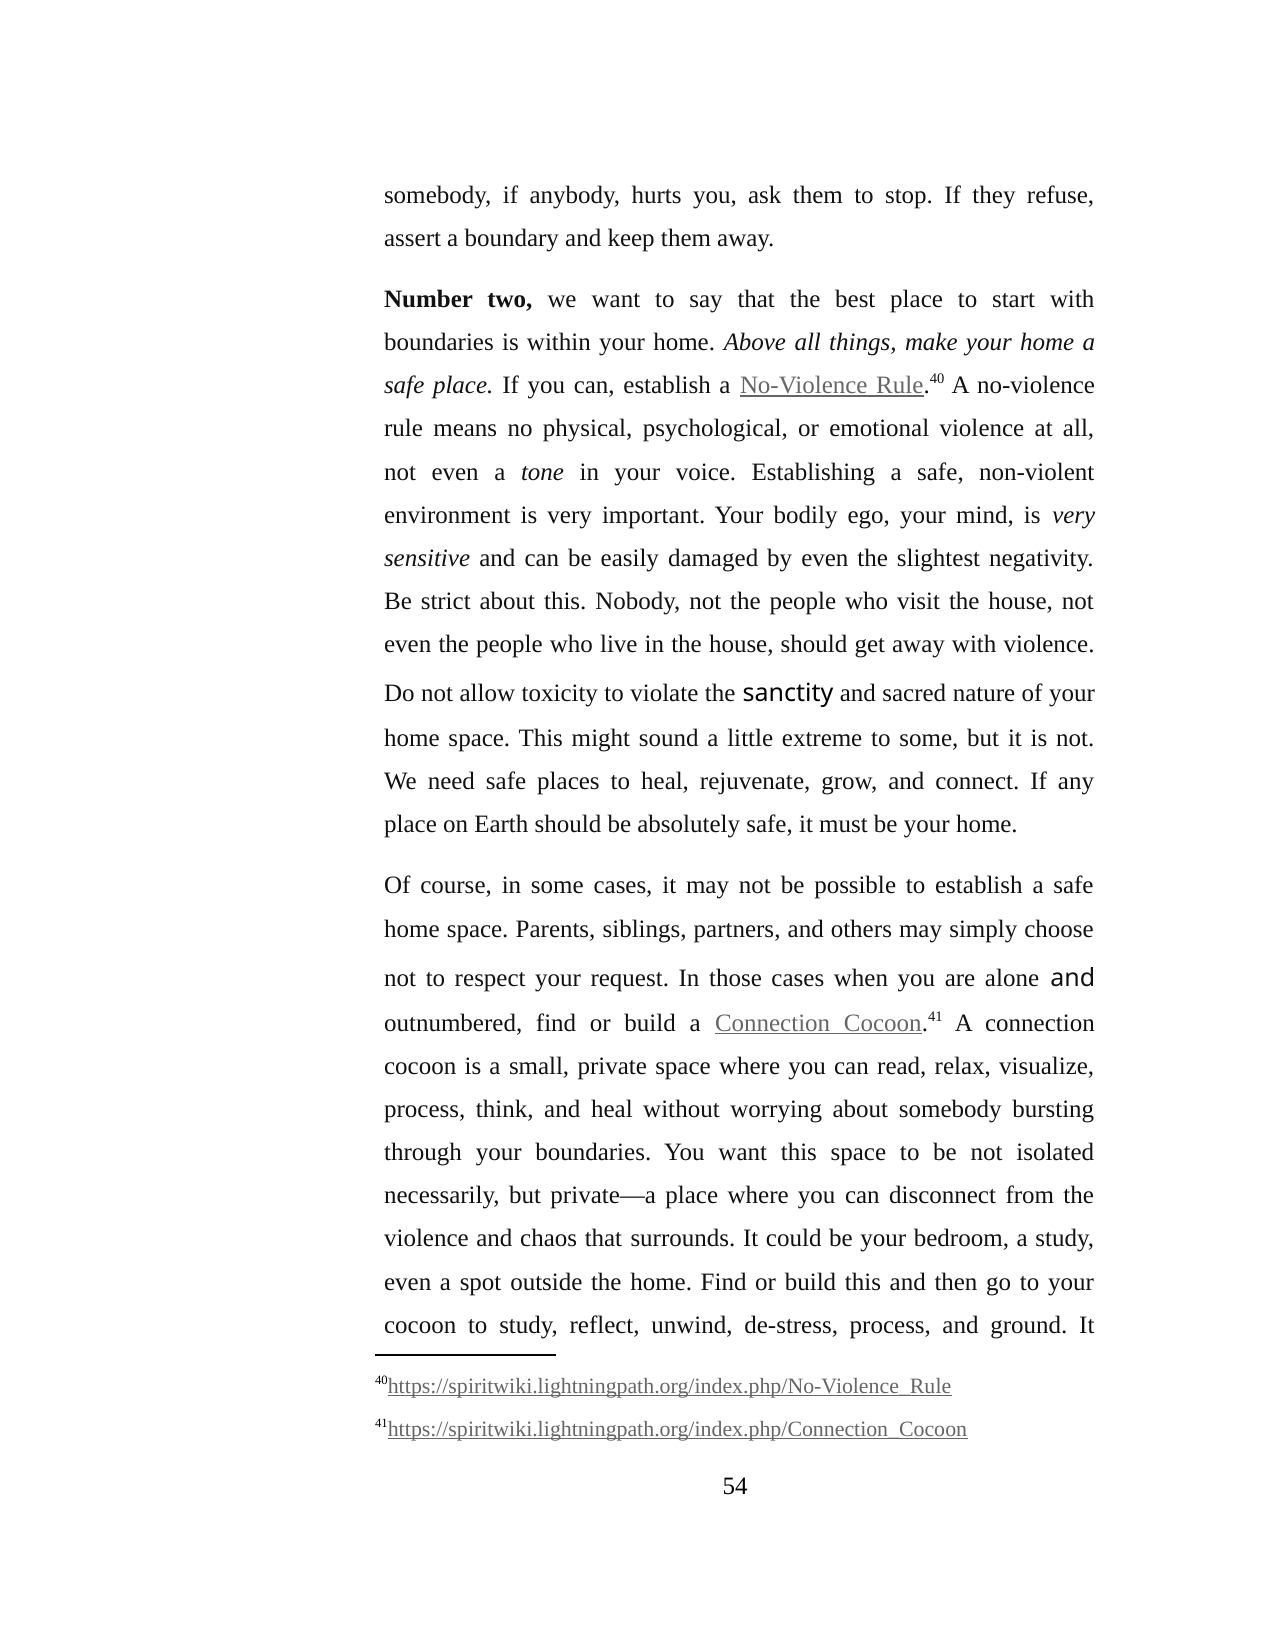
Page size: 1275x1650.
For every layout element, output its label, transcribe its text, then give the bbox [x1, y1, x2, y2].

text https://spiritwiki.lightningpath.org/index.php/Connection_Cocoon [967, 1416, 1095, 1441]
text https://spiritwiki.lightningpath.org/index.php/No-Violence_Rule [951, 1373, 1095, 1398]
text Number two, we want to say that the best place to start with boundaries is within your home. Above all things, make your home a safe place. If you can, establish a No-Violence Rule. A no-violence rule means no physical, psychological, or emotional violence at all, not even a tone in your voice. Establishing a safe, non-violent environment is very important. Your bodily ego, your mind, is very sensitive and can be easily damaged by even the slightest negativity. Be strict about this. Nobody, not the people who visit the house, not even the people who live in the house, should get away with violence. Do not allow toxicity to violate the sanctity and sacred nature of your home space. This might sound a little extreme to some, but it is not. We need safe places to heal, rejuvenate, grow, and connect. If any place on Earth should be absolutely safe, it must be your home. [384, 284, 1095, 838]
text somebody, if anybody, hurts you, ask them to stop. If they refuse, assert a boundary and keep them away. [384, 180, 1095, 252]
text Of course, in some cases, it may not be possible to establish a safe home space. Parents, siblings, partners, and others may simply choose not to respect your request. In those cases when you are alone and outnumbered, find or build a Connection Cocoon. A connection cocoon is a small, private space where you can read, relax, visualize, process, think, and heal without worrying about somebody bursting through your boundaries. You want this space to be not isolated necessarily, but private—a place where you can disconnect from the violence and chaos that surrounds. It could be your bedroom, a study, even a spot outside the home. Find or build this and then go to your cocoon to study, reflect, unwind, de-stress, process, and ground. It [384, 871, 1095, 1338]
